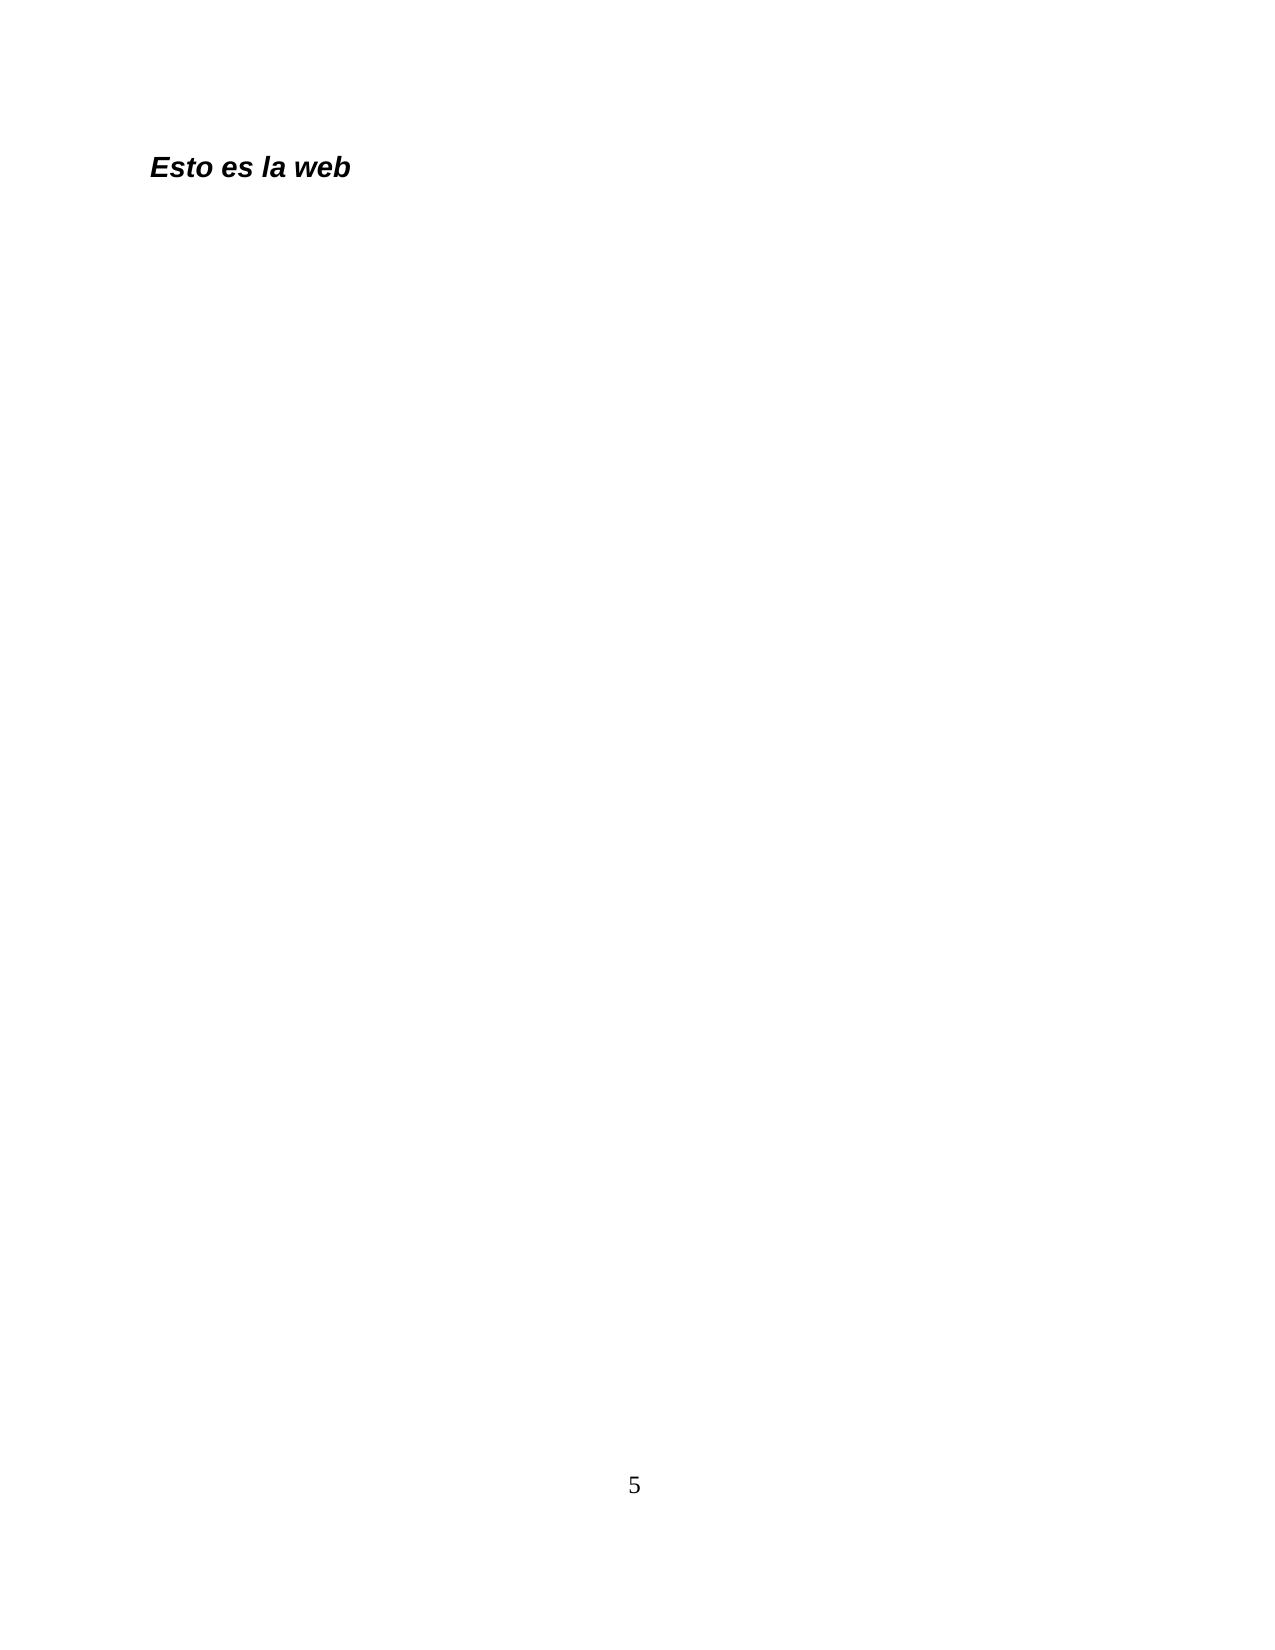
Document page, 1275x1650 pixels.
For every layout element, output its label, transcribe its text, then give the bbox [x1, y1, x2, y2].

subtitle Esto es la web [150, 150, 1125, 183]
